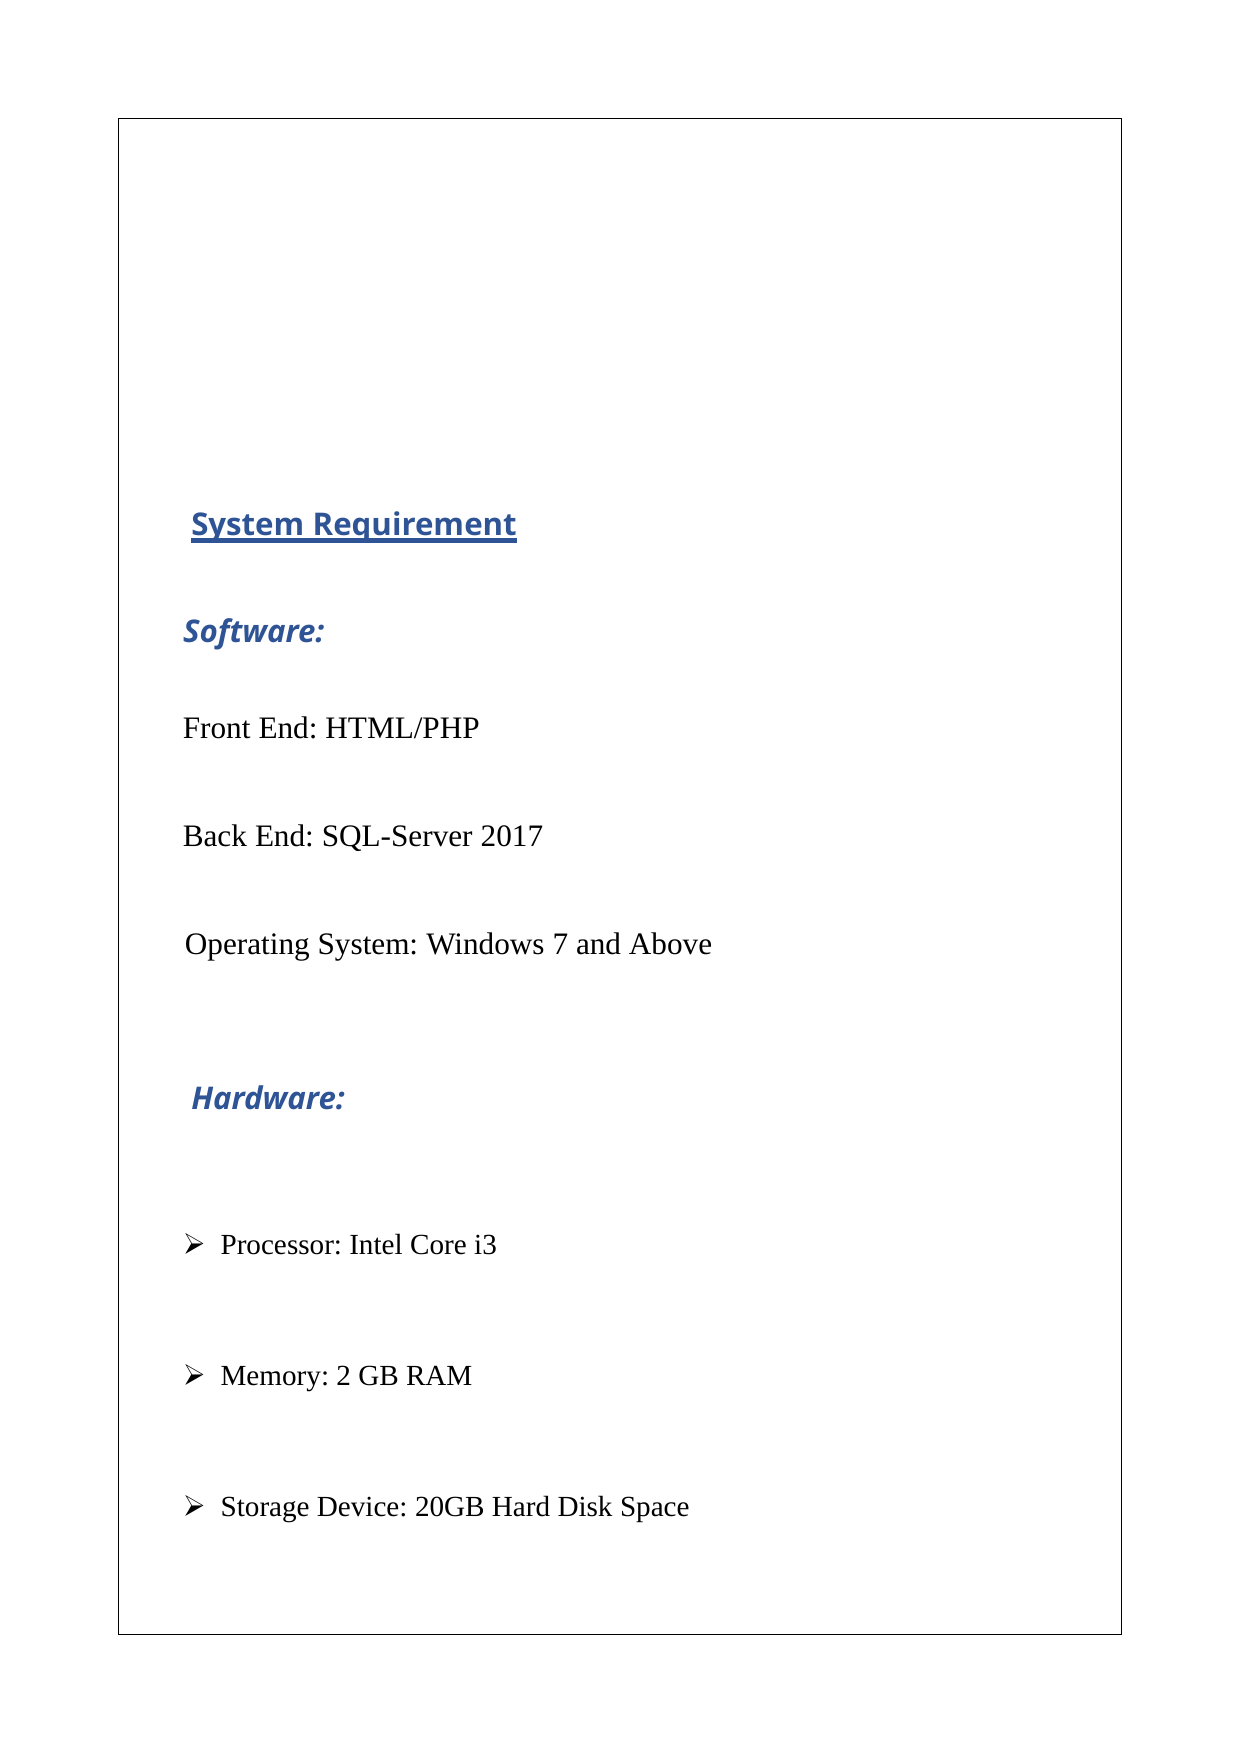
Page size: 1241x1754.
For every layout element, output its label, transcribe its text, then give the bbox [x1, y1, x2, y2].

subtitle System Requirement [122, 502, 1004, 545]
list Processor: Intel Core i3 [183, 1227, 1118, 1261]
subtitle Hardware: [122, 1076, 1118, 1119]
subtitle Software: [122, 609, 1118, 652]
list Memory: 2 GB RAM [183, 1358, 1118, 1392]
list Back End: SQL-Server 2017 [183, 817, 1118, 853]
list Storage Device: 20GB Hard Disk Space [183, 1489, 1118, 1523]
list Operating System: Windows 7 and Above [122, 925, 1118, 961]
list Front End: HTML/PHP [183, 709, 1118, 745]
